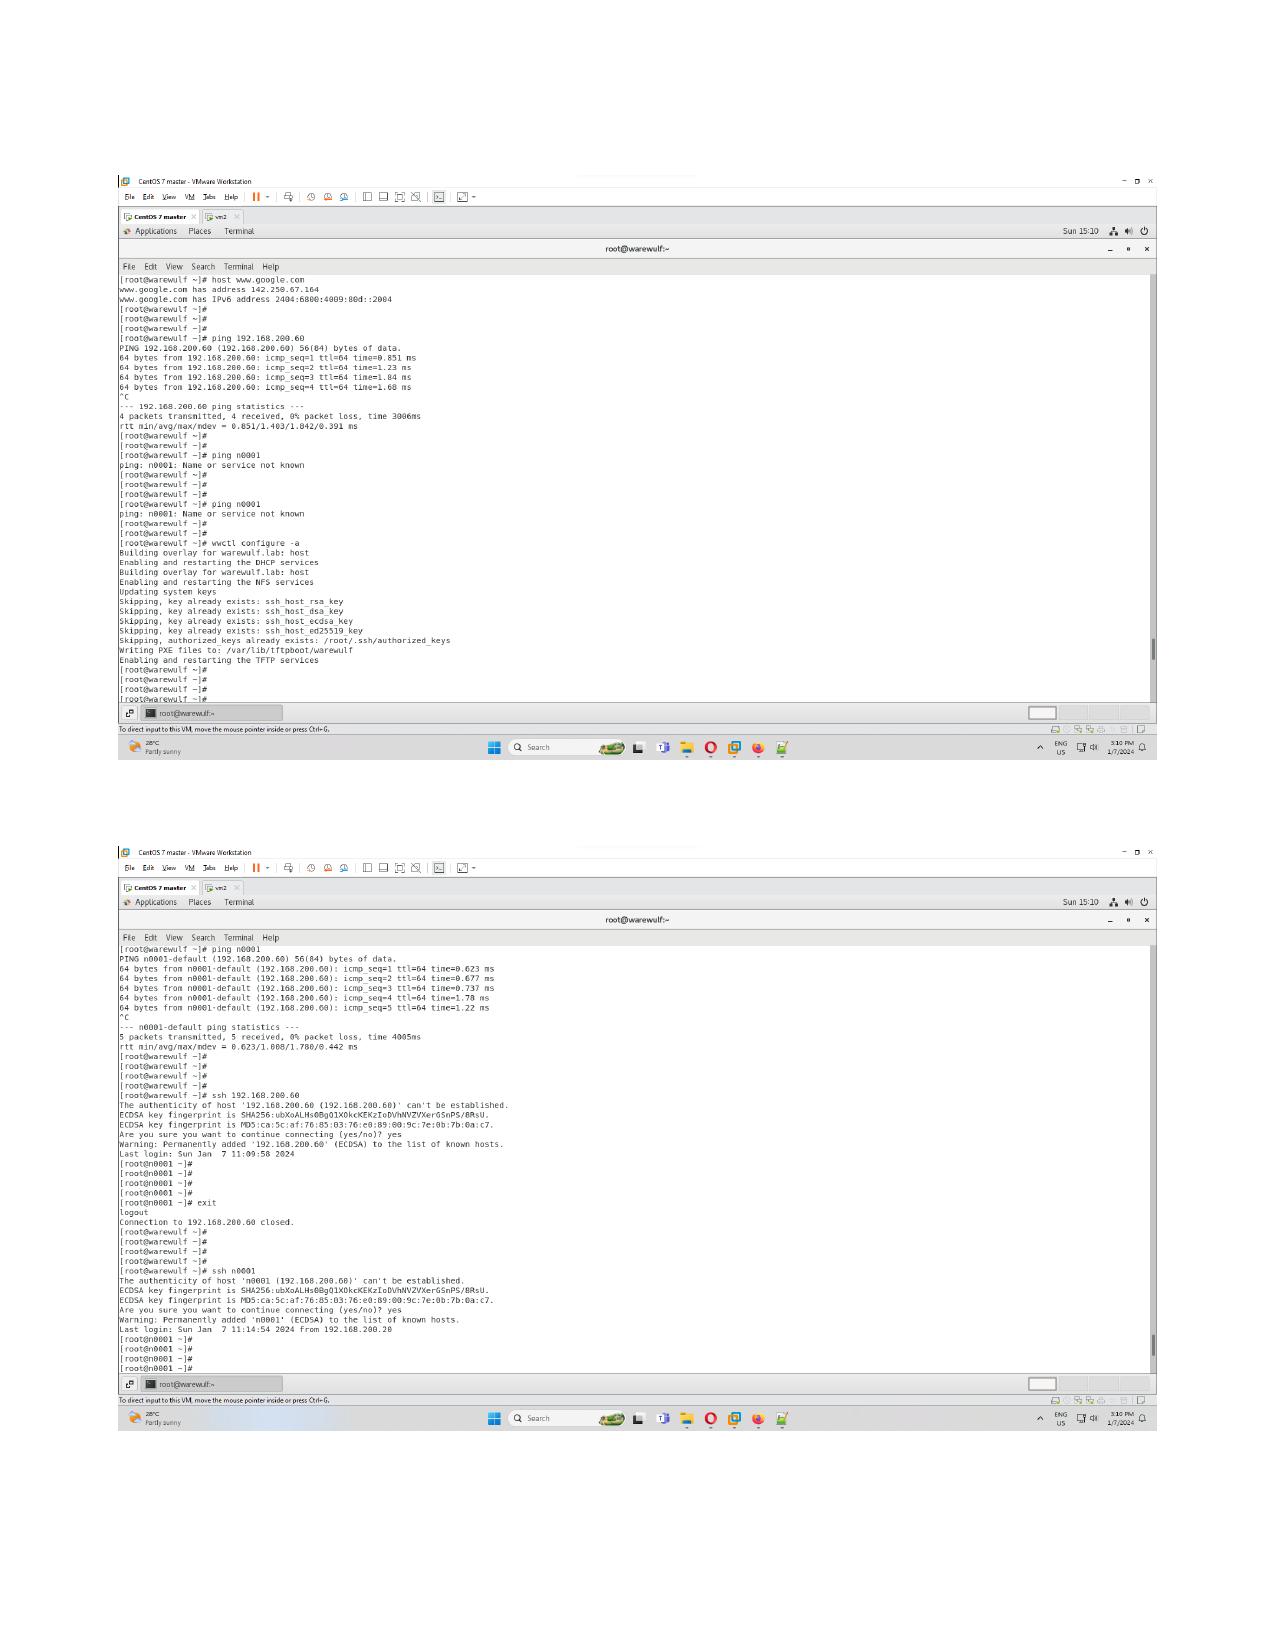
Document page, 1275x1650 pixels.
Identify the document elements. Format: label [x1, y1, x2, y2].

picture [118, 846, 1157, 1431]
picture [118, 175, 1157, 760]
